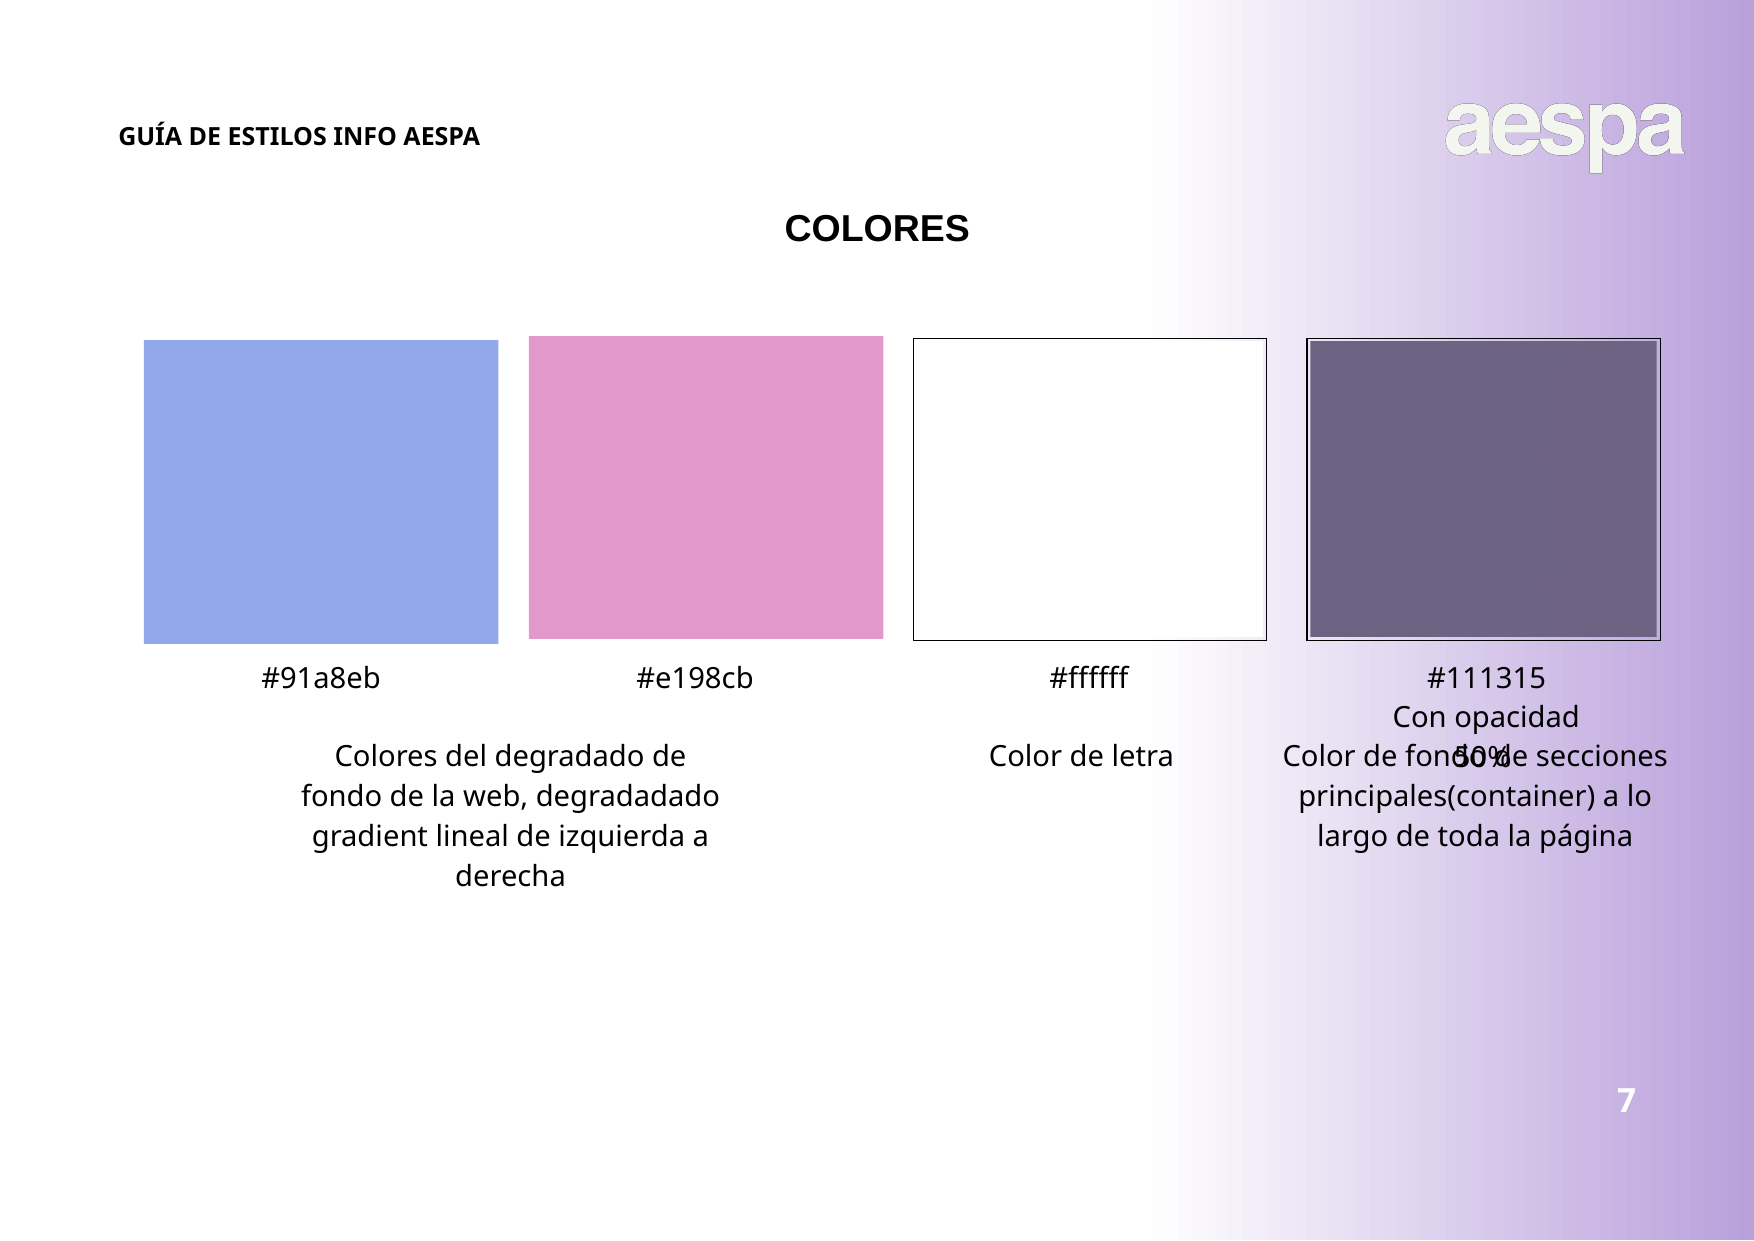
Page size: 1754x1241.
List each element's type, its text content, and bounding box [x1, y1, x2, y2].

picture [1428, 88, 1703, 187]
picture [916, 341, 1264, 637]
subtitle COLORES [118, 207, 1636, 250]
picture [528, 336, 884, 639]
picture [143, 340, 499, 644]
picture [1310, 341, 1657, 637]
